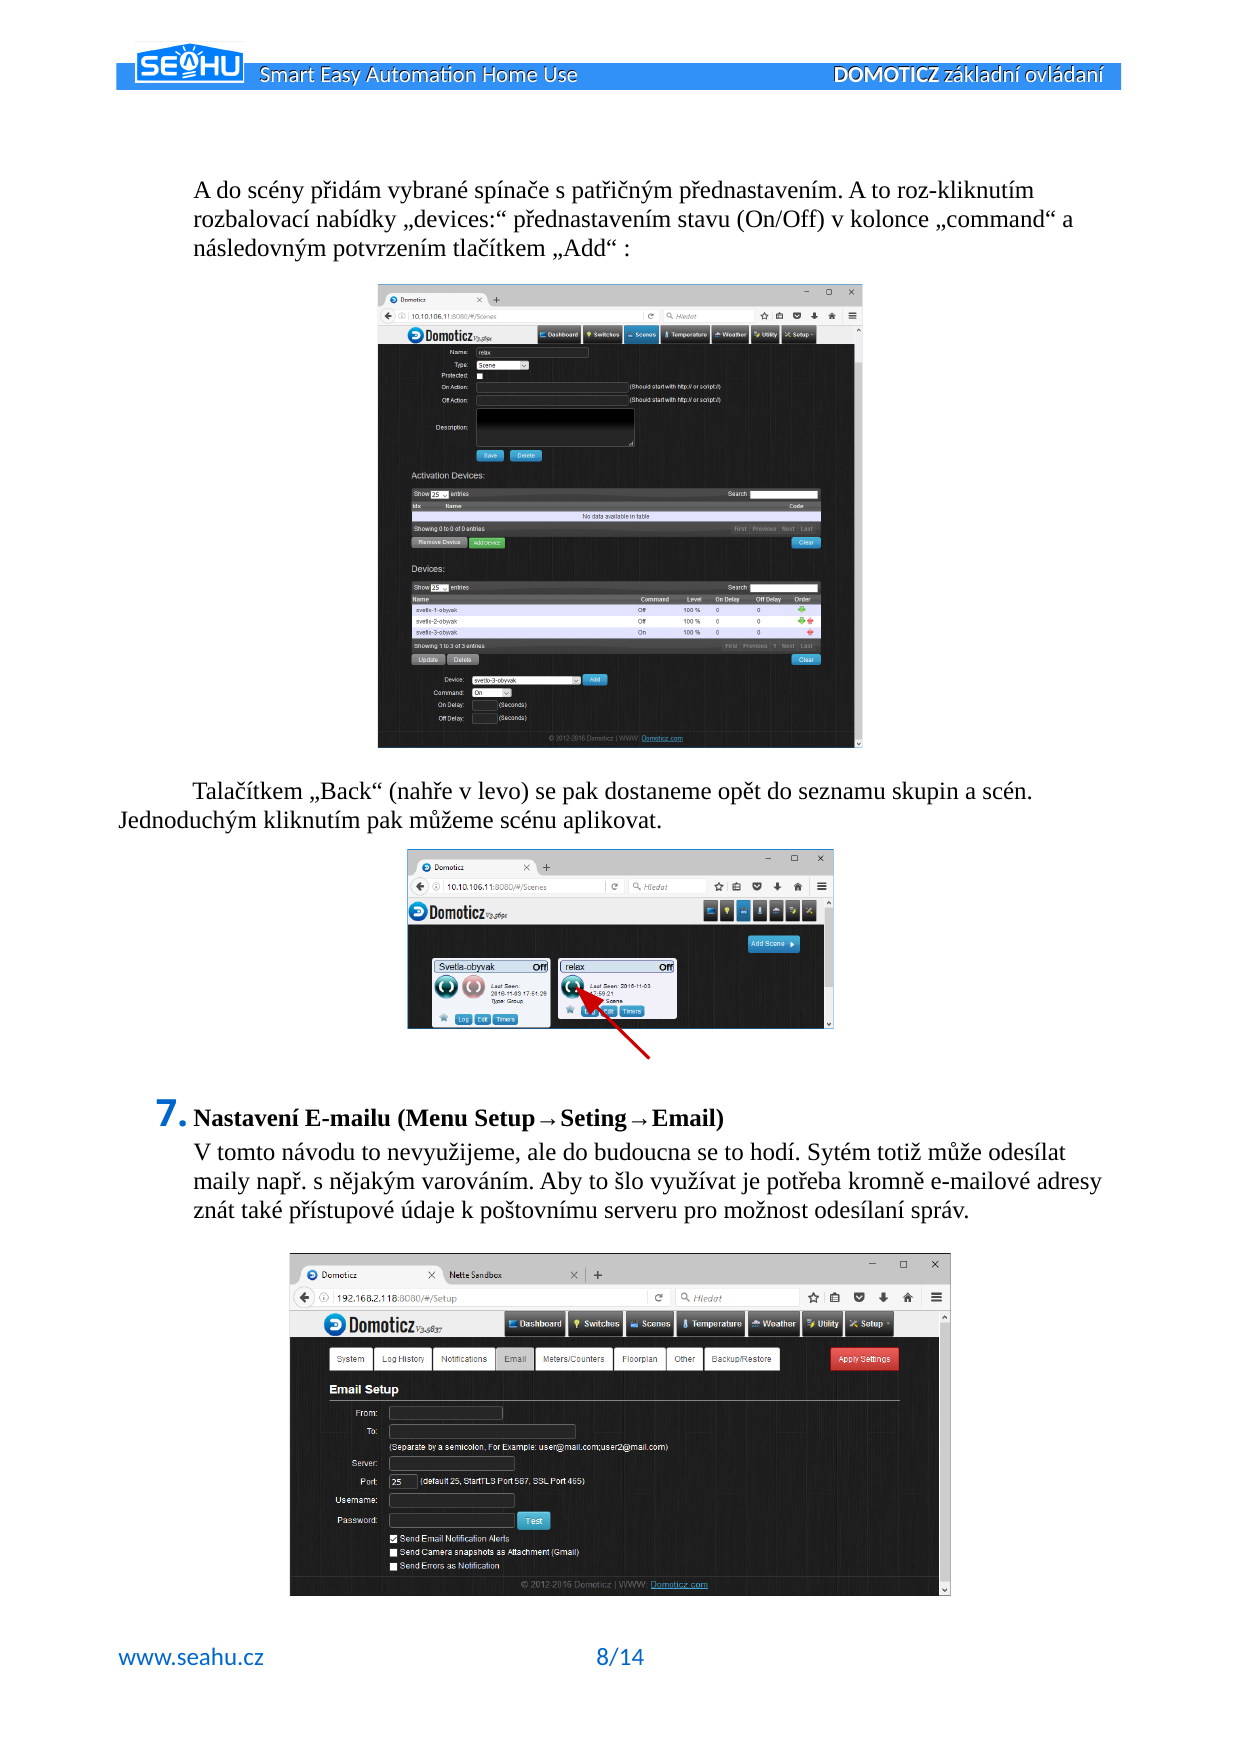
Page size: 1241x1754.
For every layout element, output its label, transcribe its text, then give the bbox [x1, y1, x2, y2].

picture [377, 284, 863, 748]
picture [289, 1253, 951, 1596]
list [156, 118, 1122, 146]
list A do scény přidám vybrané spínače s patřičným přednastavením. A to roz-kliknutím rozbalovací nabídky „devices:“ přednastavením stavu (On/Off) v kolonce „command“ a následovným potvrzením tlačítkem „Add“ : [156, 175, 1122, 776]
picture [407, 849, 834, 1029]
list Nastavení E-mailu (Menu Setup→Seting→Email) V tomto návodu to nevyužijeme, ale do budoucna se to hodí. Sytém totiž může odesílat maily např. s nějakým varováním. Aby to šlo využívat je potřeba kromně e-mailové adresy znát také přístupové údaje k poštovnímu serveru pro možnost odesílaní správ. [156, 1086, 1122, 1224]
text Talačítkem „Back“ (nahře v levo) se pak dostaneme opět do seznamu skupin a scén. Jednoduchým kliknutím pak můžeme scénu aplikovat. [118, 776, 1122, 1086]
picture [135, 41, 245, 83]
